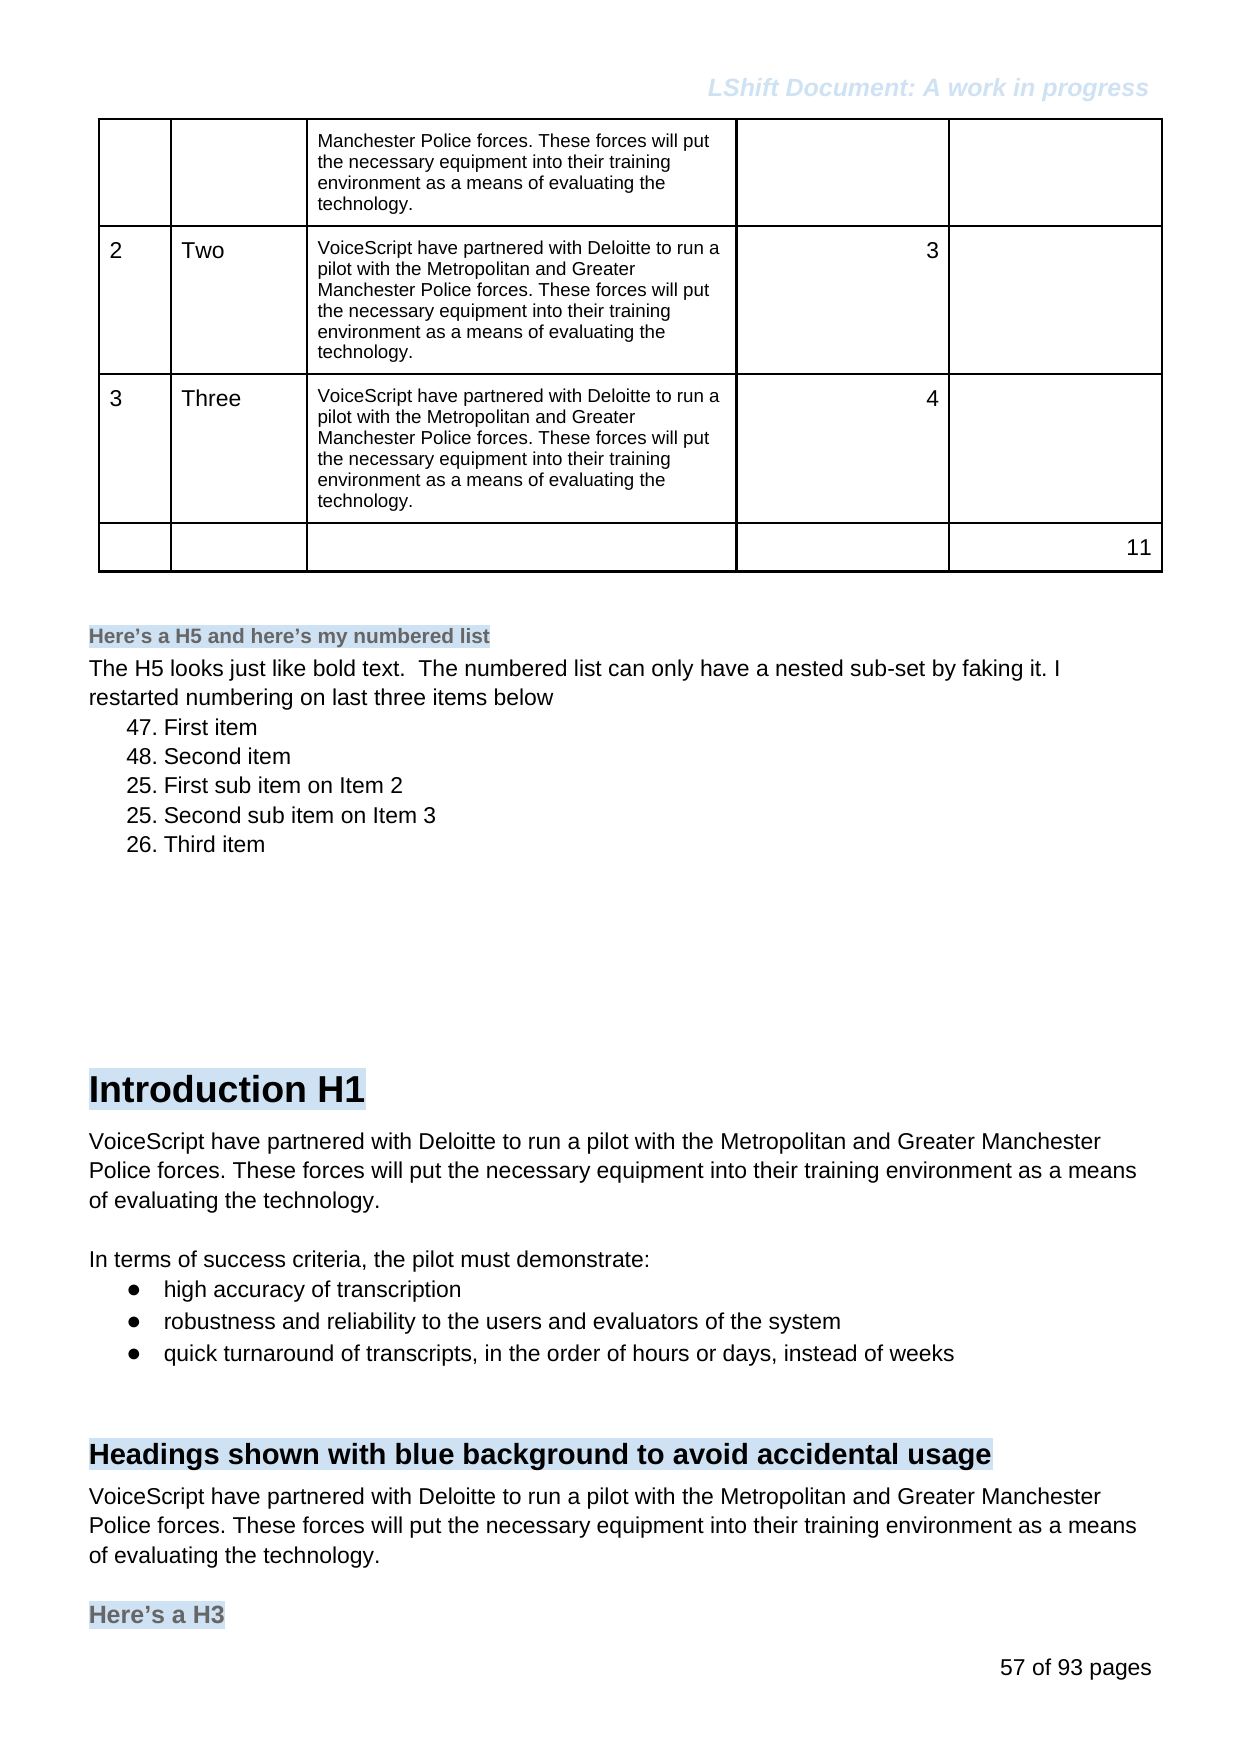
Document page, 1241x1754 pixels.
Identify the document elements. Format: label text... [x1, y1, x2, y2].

table_cell 2 [100, 227, 170, 373]
table_cell [738, 524, 948, 570]
list quick turnaround of transcripts, in the order of hours or days, instead of weeks [126, 1339, 1152, 1367]
list Second item [126, 744, 1152, 769]
table_cell VoiceScript have partnered with Deloitte to run a pilot with the Metropolitan and Greater Manchester Police forces. These forces will put the necessary equipment into their training environment as a means of evaluating the technology. [308, 227, 735, 373]
text VoiceScript have partnered with Deloitte to run a pilot with the Metropolitan and Greater Manchester Police forces. These forces will put the necessary equipment into their training environment as a means of evaluating the technology. [88, 1129, 1152, 1213]
list First sub item on Item 2 [126, 773, 1152, 799]
list high accuracy of transcription [126, 1276, 1152, 1303]
text VoiceScript have partnered with Deloitte to run a pilot with the Metropolitan and Greater Manchester Police forces. These forces will put the necessary equipment into their training environment as a means of evaluating the technology. [88, 1483, 1152, 1568]
table_cell [738, 120, 948, 225]
table_cell [172, 120, 306, 225]
list Third item [126, 832, 1152, 857]
table_cell 11 [950, 524, 1161, 570]
text The H5 looks just like bold text. The numbered list can only have a nested sub-set by faking it. I restarted numbering on last three items below [88, 656, 1152, 711]
list robustness and reliability to the users and evaluators of the system [126, 1307, 1152, 1335]
list Second sub item on Item 3 [126, 802, 1152, 828]
table_cell Two [172, 227, 306, 373]
subtitle Headings shown with blue background to avoid accidental usage [993, 1438, 1152, 1470]
table_cell Manchester Police forces. These forces will put the necessary equipment into their training environment as a means of evaluating the technology. [308, 120, 735, 225]
table_cell 3 [738, 227, 948, 373]
table_cell [308, 524, 735, 570]
subtitle Introduction H1 [366, 1068, 1152, 1110]
table_cell VoiceScript have partnered with Deloitte to run a pilot with the Metropolitan and Greater Manchester Police forces. These forces will put the necessary equipment into their training environment as a means of evaluating the technology. [308, 375, 735, 522]
table_cell 3 [100, 375, 170, 522]
table_cell [950, 227, 1161, 373]
table_cell [100, 524, 170, 570]
table_cell [172, 524, 306, 570]
list First item [126, 714, 1152, 740]
table_cell Three [172, 375, 306, 522]
subtitle Here’s a H5 and here’s my numbered list [490, 625, 1152, 648]
table_cell [950, 120, 1161, 225]
text In terms of success criteria, the pilot must demonstrate: [88, 1246, 1152, 1272]
table_cell 4 [738, 375, 948, 522]
subtitle Here’s a H3 [225, 1601, 1152, 1629]
table_cell [100, 120, 170, 225]
table_cell [950, 375, 1161, 522]
